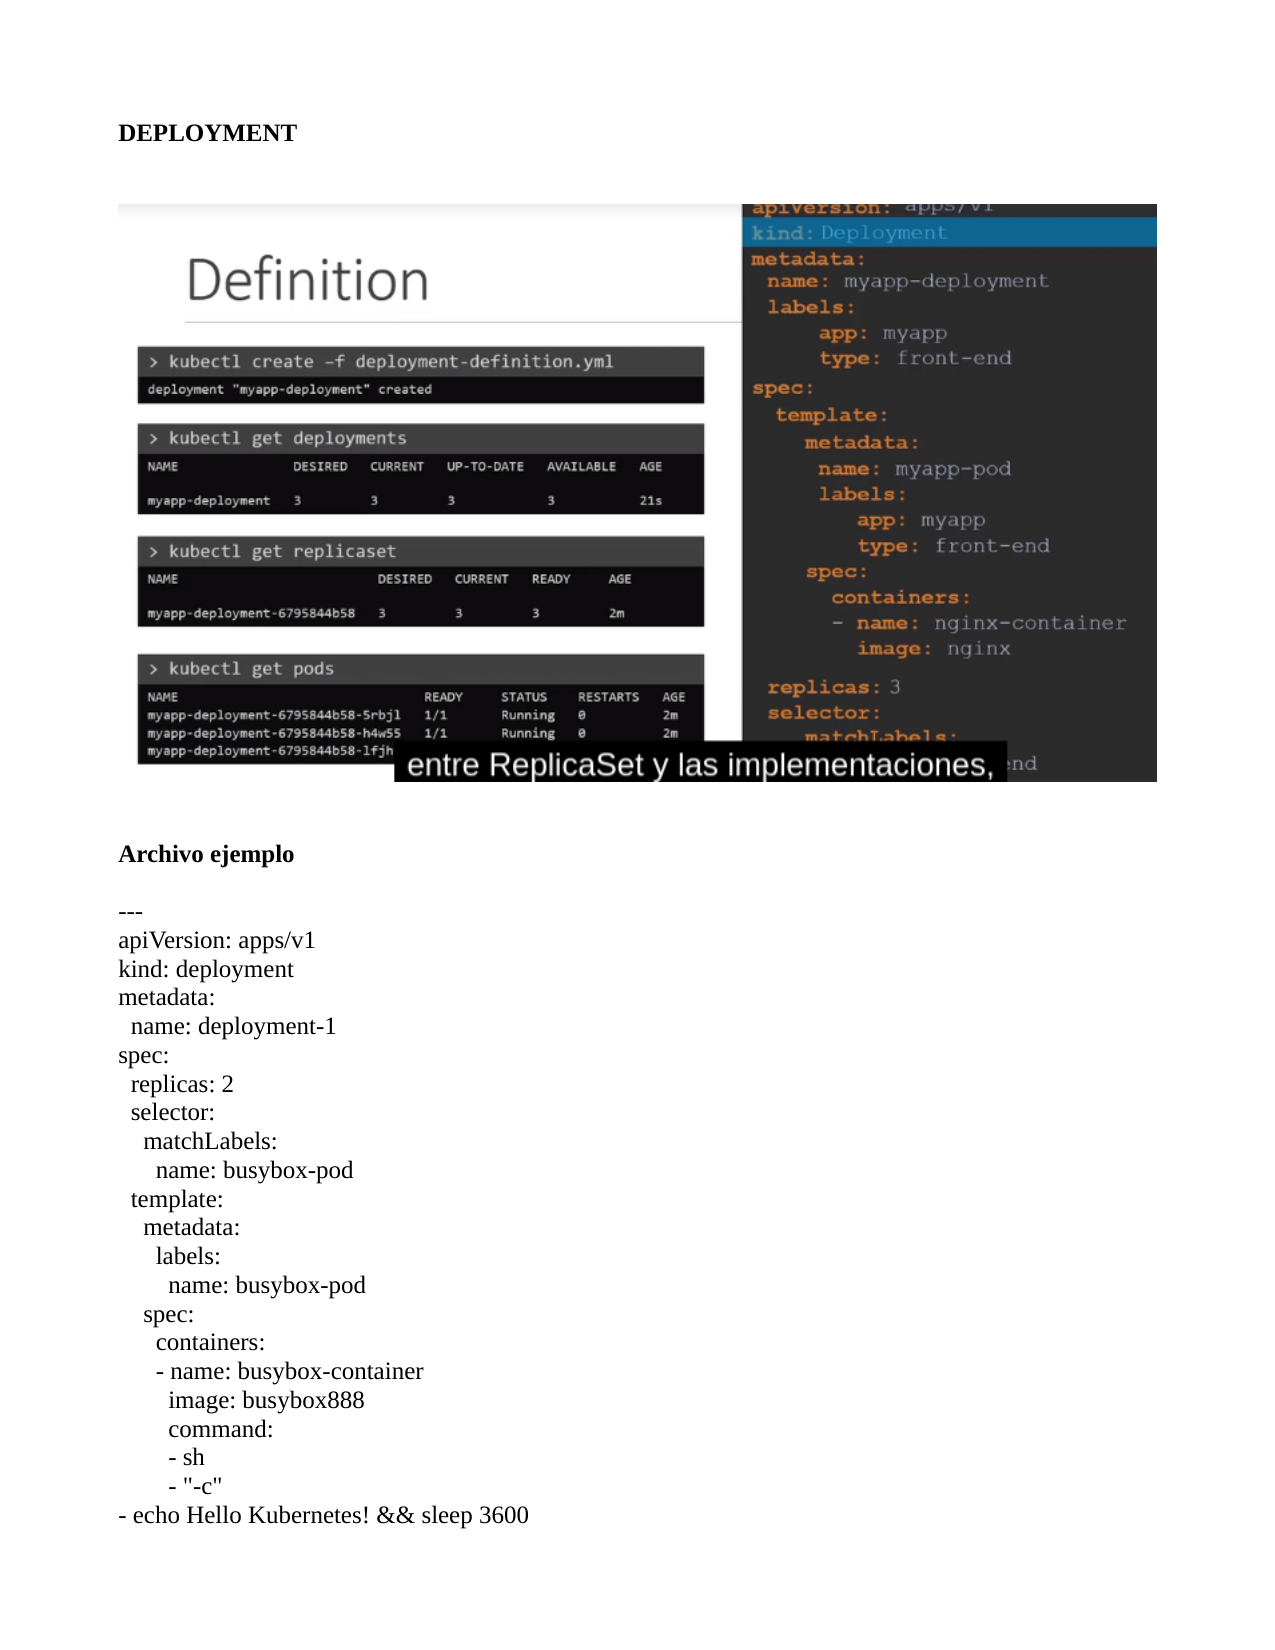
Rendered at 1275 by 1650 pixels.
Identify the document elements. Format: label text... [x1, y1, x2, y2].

text Archivo ejemplo [118, 839, 1157, 867]
text spec: [118, 1040, 1157, 1069]
text containers: [118, 1327, 1157, 1356]
text metadata: [118, 982, 1157, 1011]
text - "-c" [118, 1471, 1157, 1500]
text apiVersion: apps/v1 [118, 925, 1157, 954]
text spec: [118, 1299, 1157, 1327]
picture [118, 204, 1157, 782]
text --- [118, 896, 1157, 925]
text labels: [118, 1241, 1157, 1270]
text selector: [118, 1097, 1157, 1126]
text name: deployment-1 [118, 1011, 1157, 1040]
text metadata: [118, 1212, 1157, 1241]
text name: busybox-pod [118, 1155, 1157, 1184]
text command: [118, 1414, 1157, 1442]
text template: [118, 1184, 1157, 1212]
text - echo Hello Kubernetes! && sleep 3600 [118, 1500, 1157, 1529]
text matchLabels: [118, 1126, 1157, 1155]
text - name: busybox-container [118, 1356, 1157, 1385]
text kind: deployment [118, 954, 1157, 982]
text DEPLOYMENT [118, 118, 1157, 147]
text replicas: 2 [118, 1069, 1157, 1097]
text name: busybox-pod [118, 1270, 1157, 1299]
text image: busybox888 [118, 1385, 1157, 1414]
text - sh [118, 1442, 1157, 1471]
